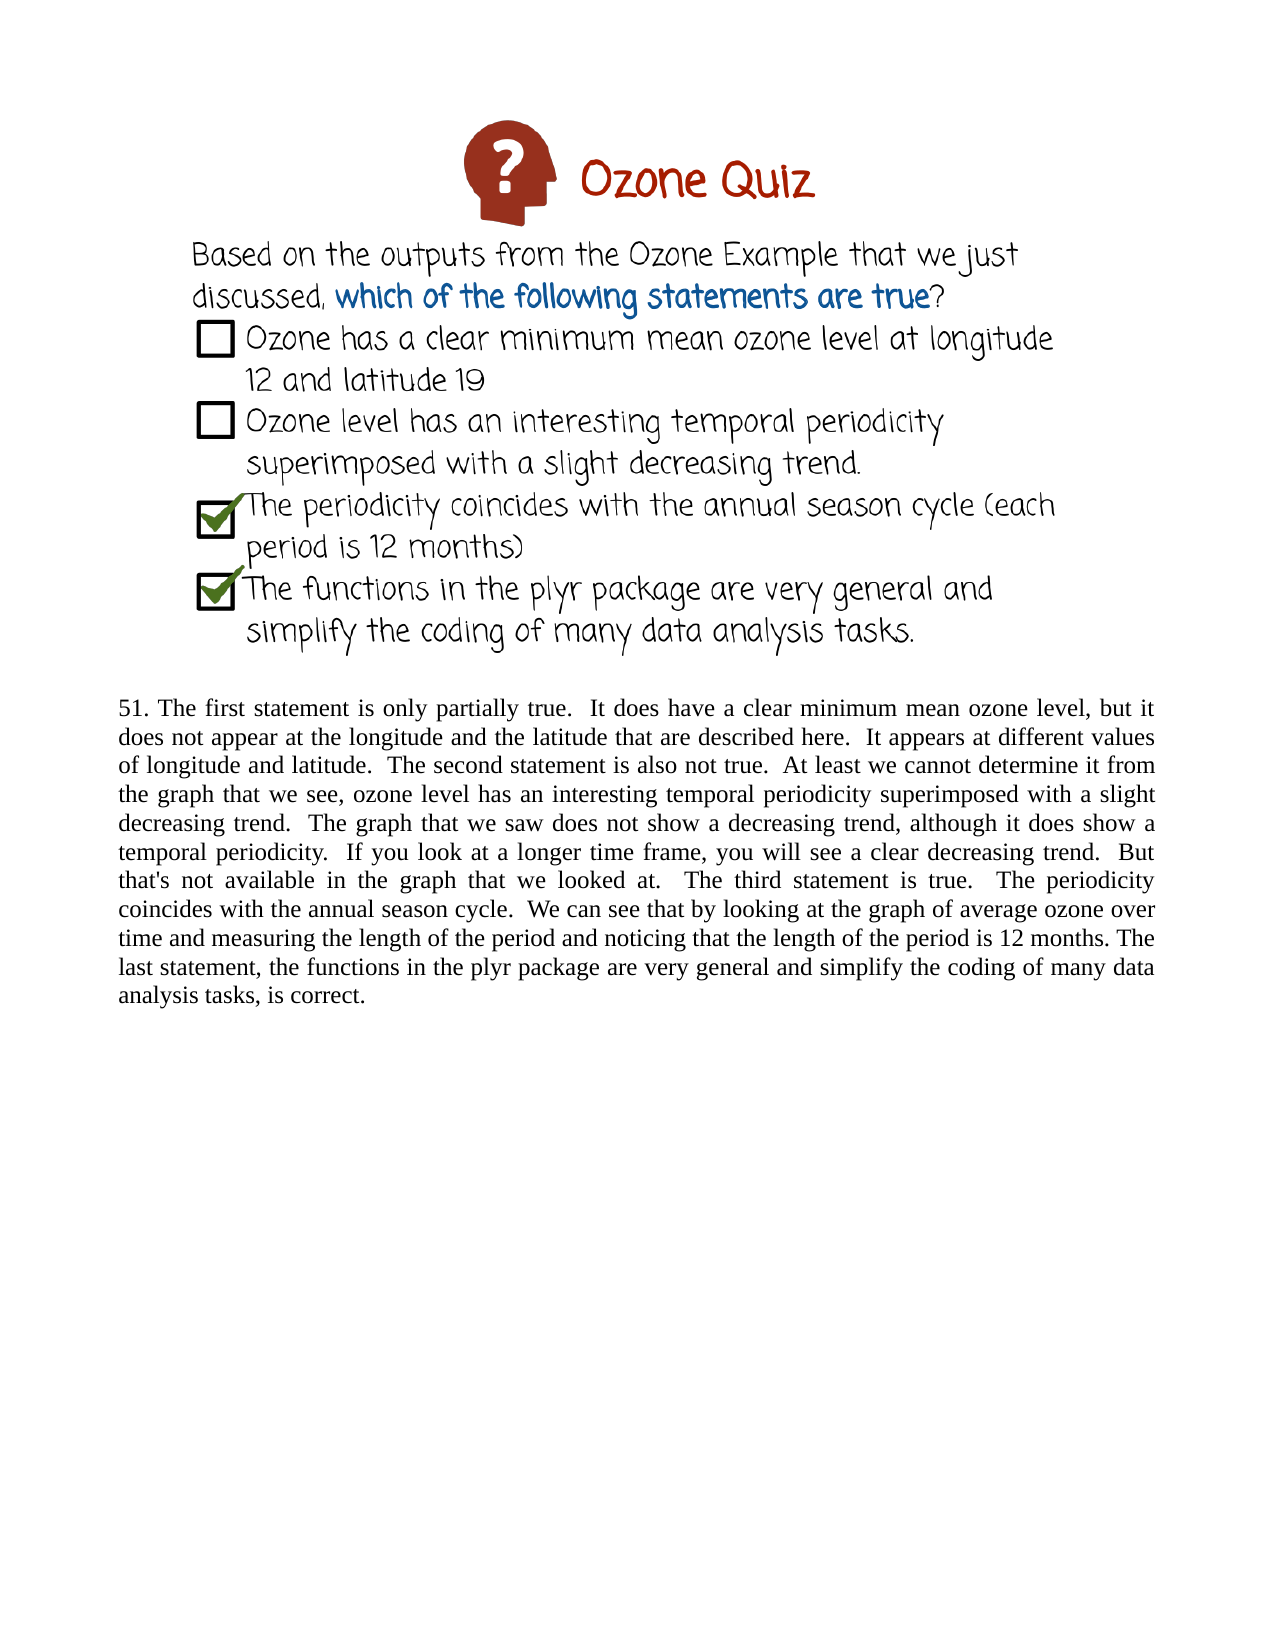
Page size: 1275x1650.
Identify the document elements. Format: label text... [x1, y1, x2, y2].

text 51. The first statement is only partially true. It does have a clear minimum mean ozone level, but it does not appear at the longitude and the latitude that are described here. It appears at different values of longitude and latitude. The second statement is also not true. At least we cannot determine it from the graph that we see, ozone level has an interesting temporal periodicity superimposed with a slight decreasing trend. The graph that we saw does not show a decreasing trend, although it does show a temporal periodicity. If you look at a longer time frame, you will see a clear decreasing trend. But that's not available in the graph that we looked at. The third statement is true. The periodicity coincides with the annual season cycle. We can see that by looking at the graph of average ozone over time and measuring the length of the period and noticing that the length of the period is 12 months. The last statement, the functions in the plyr package are very general and simplify the coding of many data analysis tasks, is correct. [118, 693, 1157, 1009]
picture [118, 118, 1157, 664]
